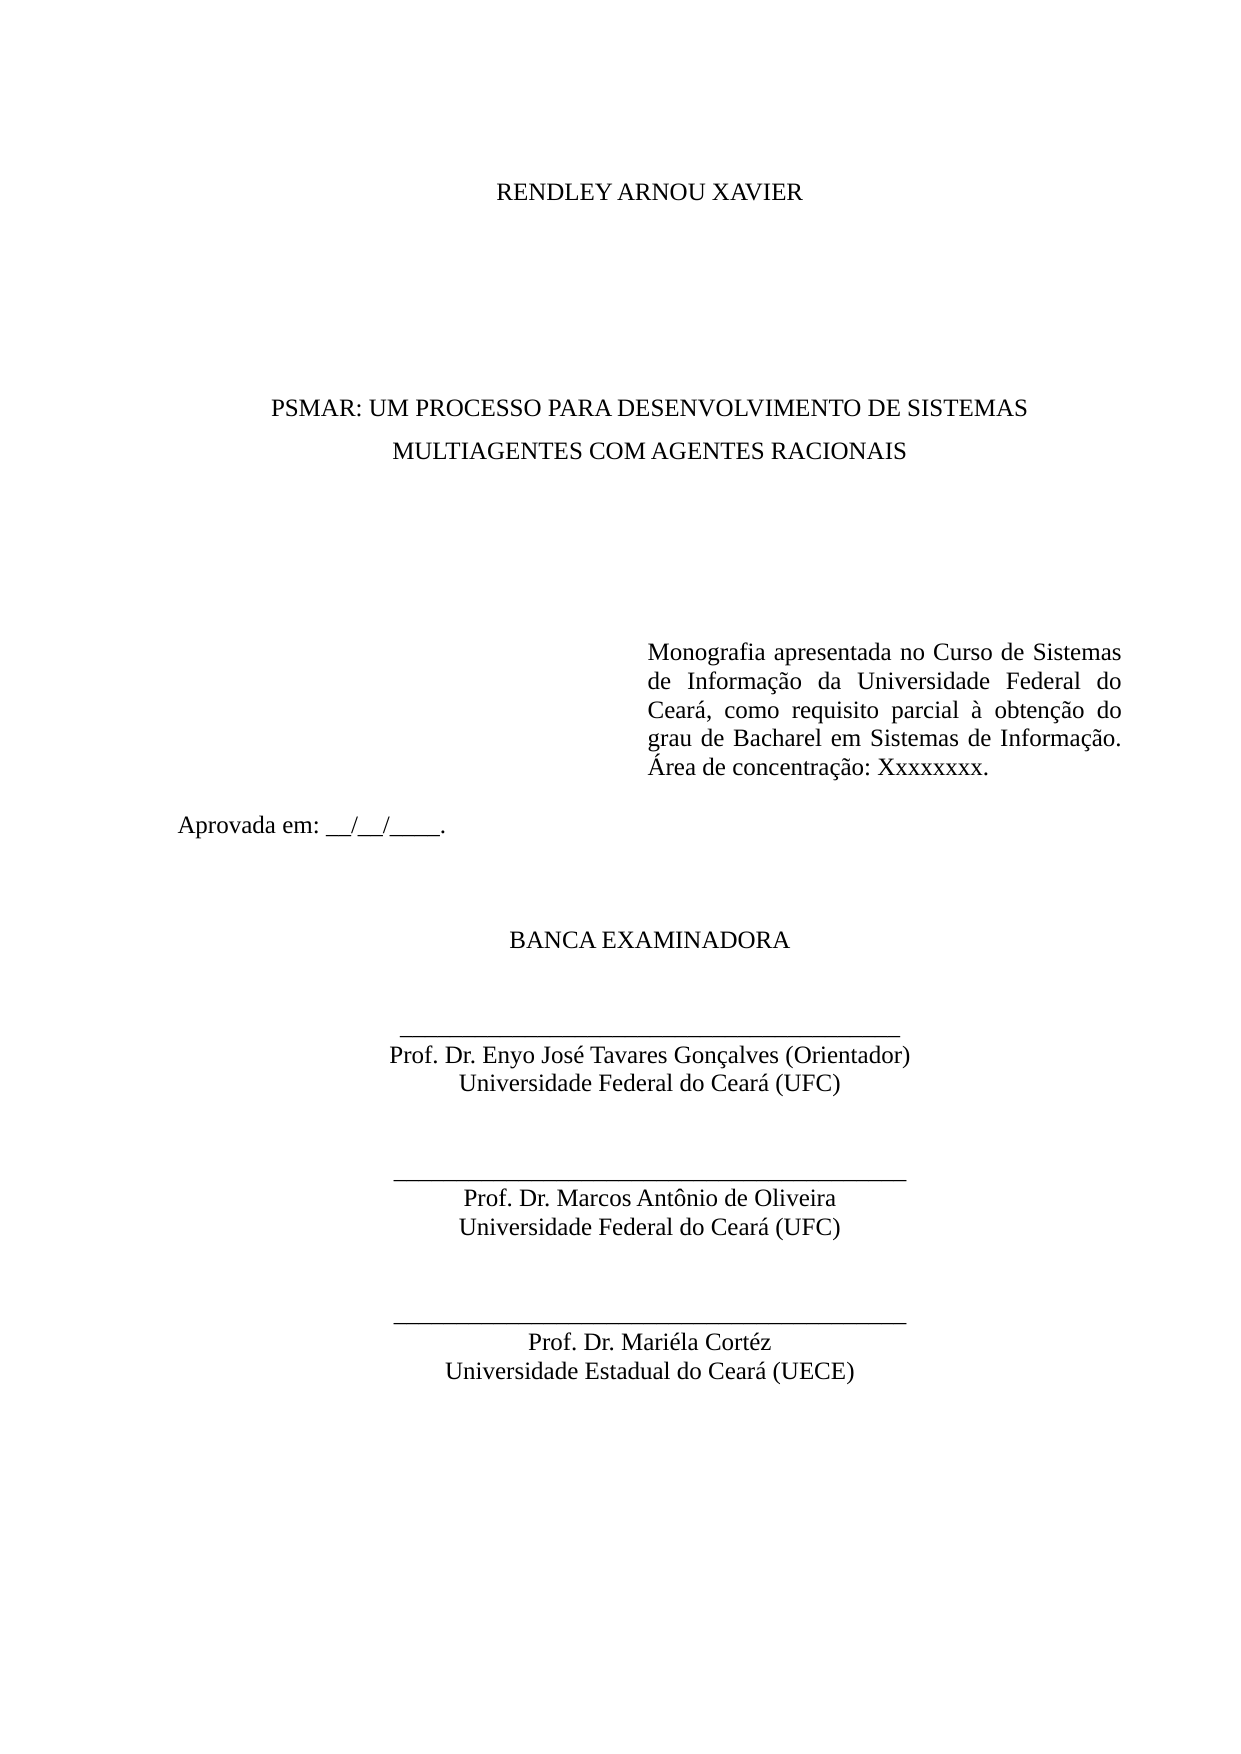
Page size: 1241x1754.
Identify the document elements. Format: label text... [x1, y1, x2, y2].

text RENDLEY ARNOU XAVIER [177, 177, 1122, 206]
text _________________________________________ [177, 1155, 1122, 1183]
text PSMAR: UM PROCESSO PARA DESENVOLVIMENTO DE SISTEMAS MULTIAGENTES COM AGENTES RACIONAIS [177, 393, 1122, 465]
text Prof. Dr. Mariéla Cortéz [177, 1327, 1122, 1356]
text Aprovada em: __/__/____. [177, 810, 1122, 838]
text Universidade Estadual do Ceará (UECE) [177, 1356, 1122, 1385]
text Prof. Dr. Enyo José Tavares Gonçalves (Orientador) [177, 1040, 1122, 1068]
text _________________________________________ [177, 1298, 1122, 1327]
text Monografia apresentada no Curso de Sistemas de Informação da Universidade Federal do Ceará, como requisito parcial à obtenção do grau de Bacharel em Sistemas de Informação. Área de concentração: Xxxxxxxx. [647, 637, 1122, 781]
text Universidade Federal do Ceará (UFC) [177, 1212, 1122, 1241]
text Prof. Dr. Marcos Antônio de Oliveira [177, 1183, 1122, 1212]
text BANCA EXAMINADORA [177, 925, 1122, 953]
text ________________________________________ [177, 1011, 1122, 1040]
text Universidade Federal do Ceará (UFC) [177, 1068, 1122, 1097]
